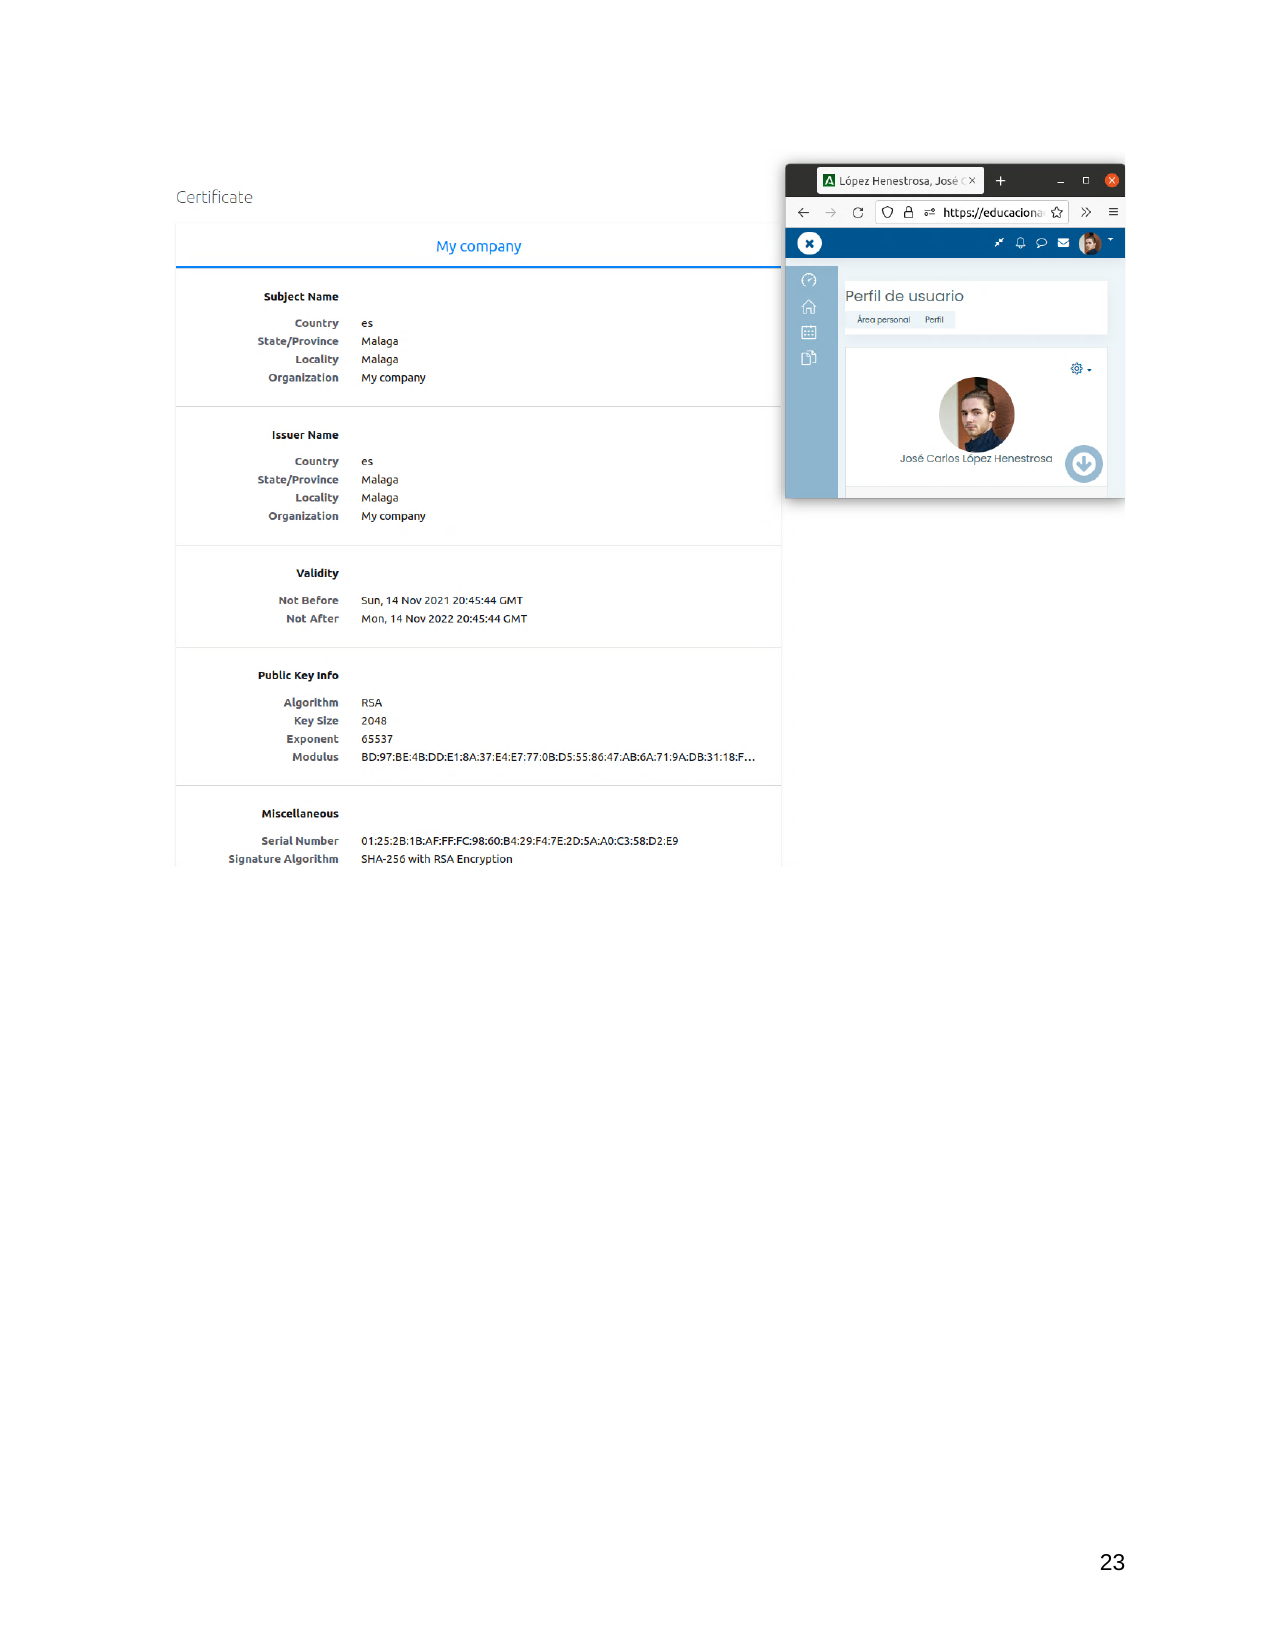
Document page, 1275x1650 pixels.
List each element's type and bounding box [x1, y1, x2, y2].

picture [150, 150, 1125, 867]
